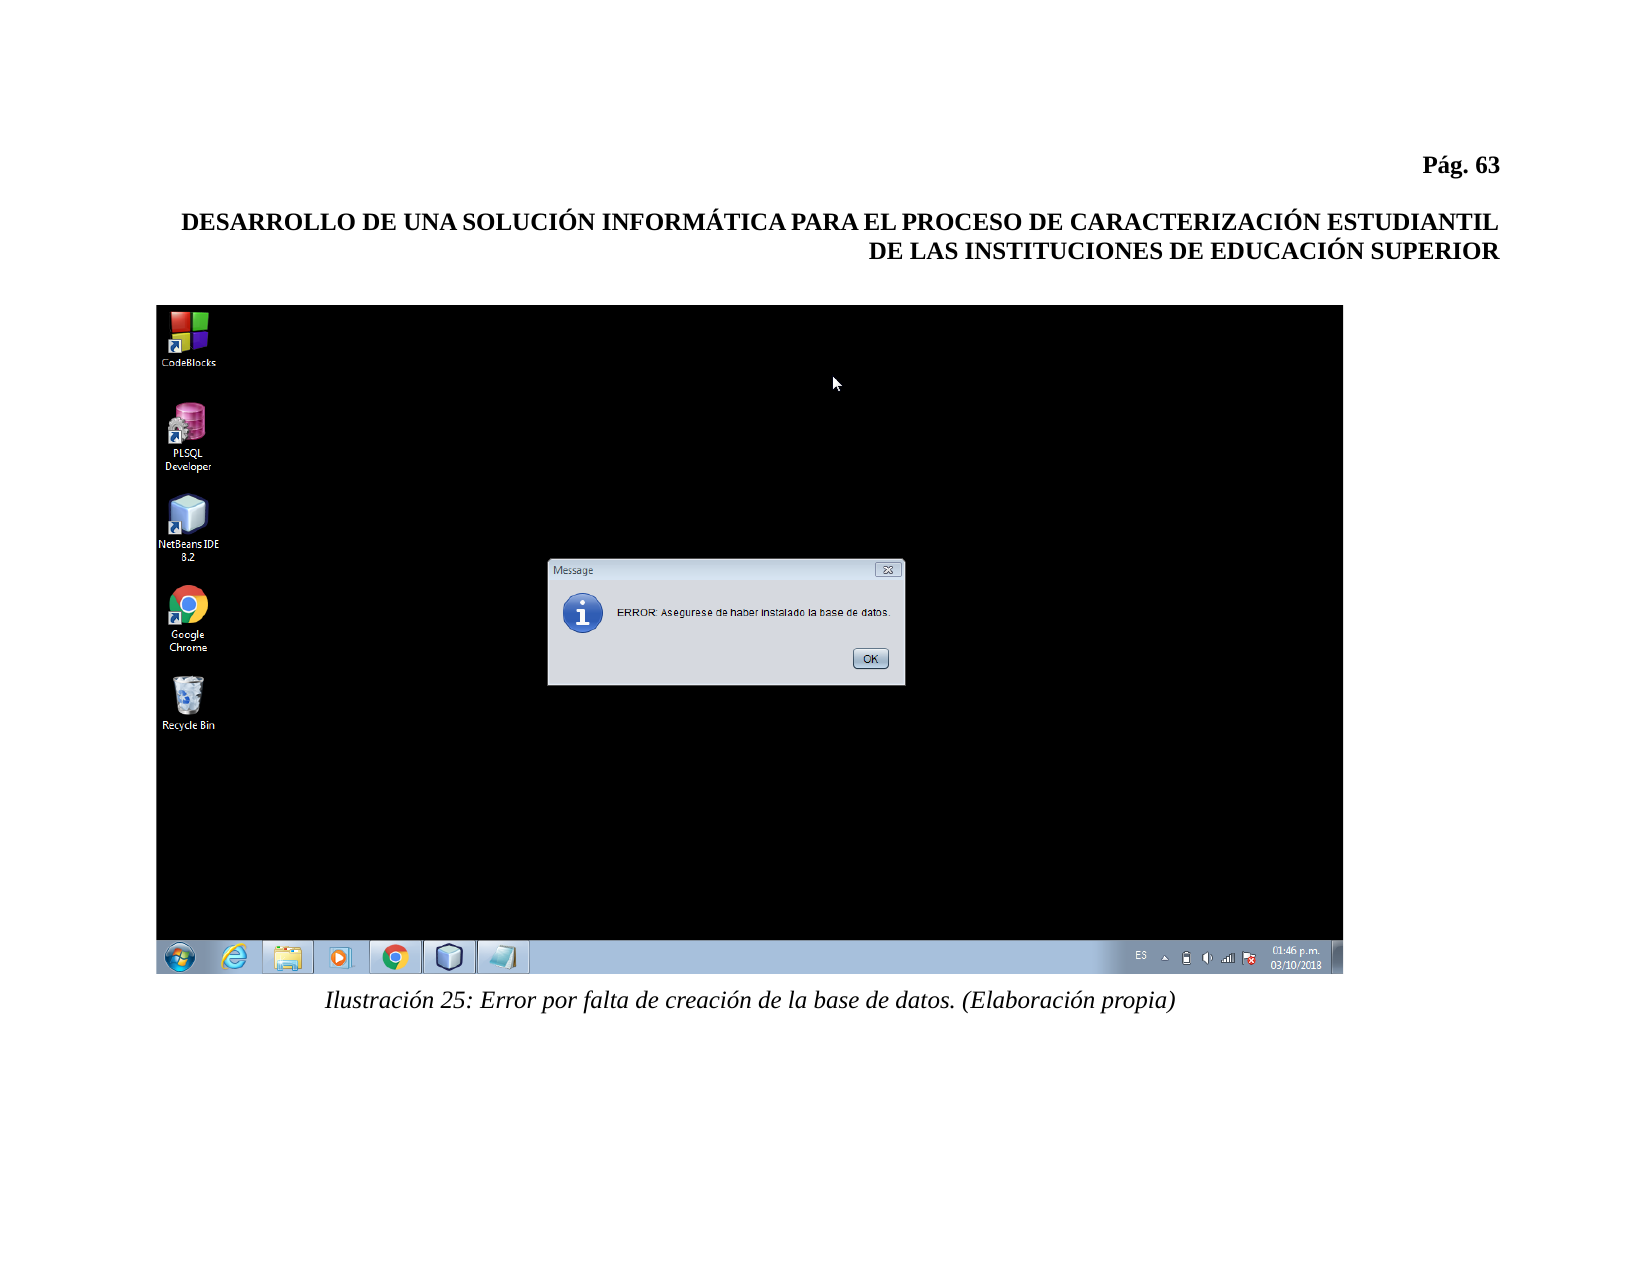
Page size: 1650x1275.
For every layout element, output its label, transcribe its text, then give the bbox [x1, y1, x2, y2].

text Ilustración 25: Error por falta de creación de la base de datos. (Elaboración propia) [156, 986, 1346, 1014]
picture [156, 305, 1344, 974]
